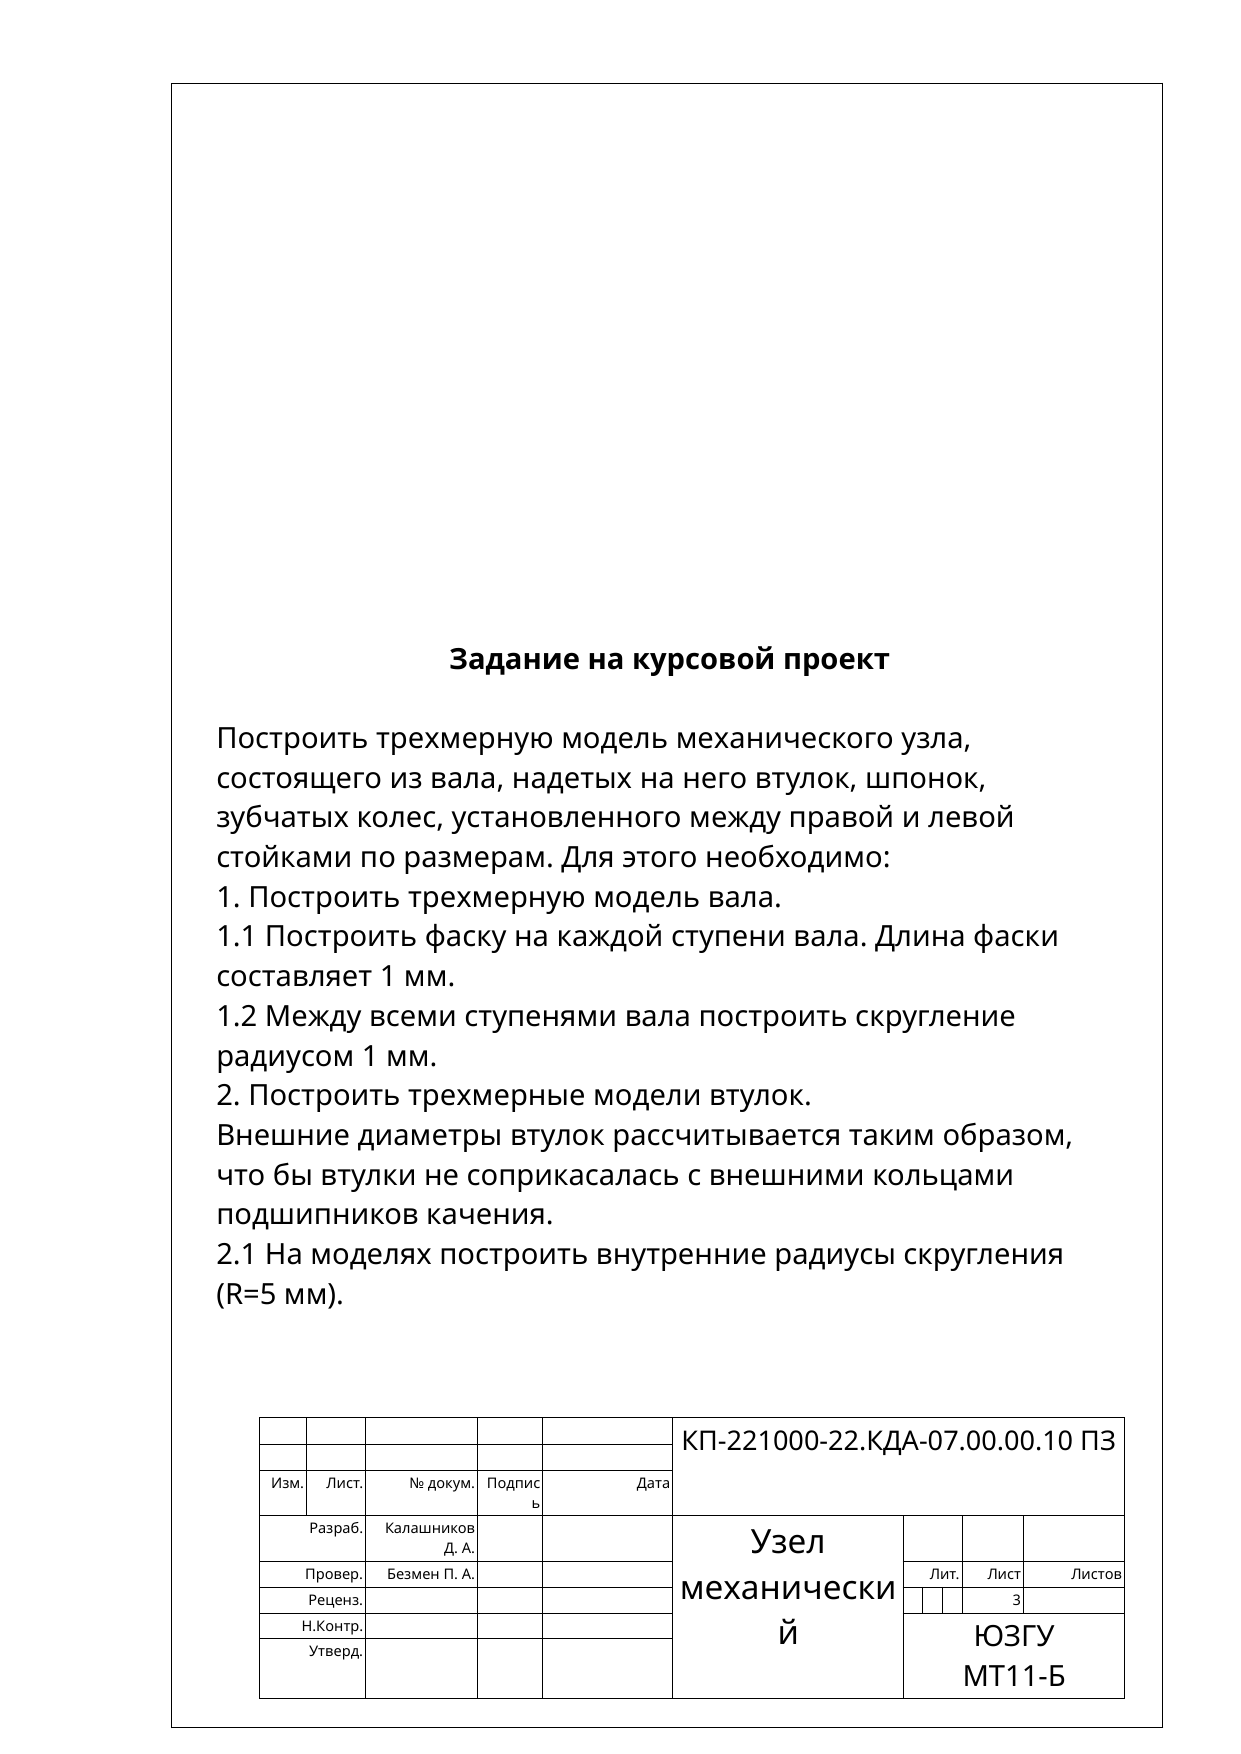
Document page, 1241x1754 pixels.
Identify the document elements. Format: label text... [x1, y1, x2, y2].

text 1.2 Между всеми ступенями вала построить скругление радиусом 1 мм. [216, 995, 1123, 1074]
text Построить трехмерную модель механического узла, состоящего из вала, надетых на него втулок, шпонок, зубчатых колес, установленного между правой и левой стойками по размерам. Для этого необходимо: [216, 717, 1123, 876]
text 1.1 Построить фаску на каждой ступени вала. Длина фаски составляет 1 мм. [216, 916, 1123, 995]
text 2.1 На моделях построить внутренние радиусы скругления (R=5 мм). [216, 1233, 1123, 1313]
text Внешние диаметры втулок рассчитывается таким образом, что бы втулки не соприкасалась с внешними кольцами подшипников качения. [216, 1114, 1123, 1233]
text 1. Построить трехмерную модель вала. [216, 876, 1123, 916]
text Задание на курсовой проект [216, 638, 1123, 678]
text 2. Построить трехмерные модели втулок. [216, 1074, 1123, 1114]
